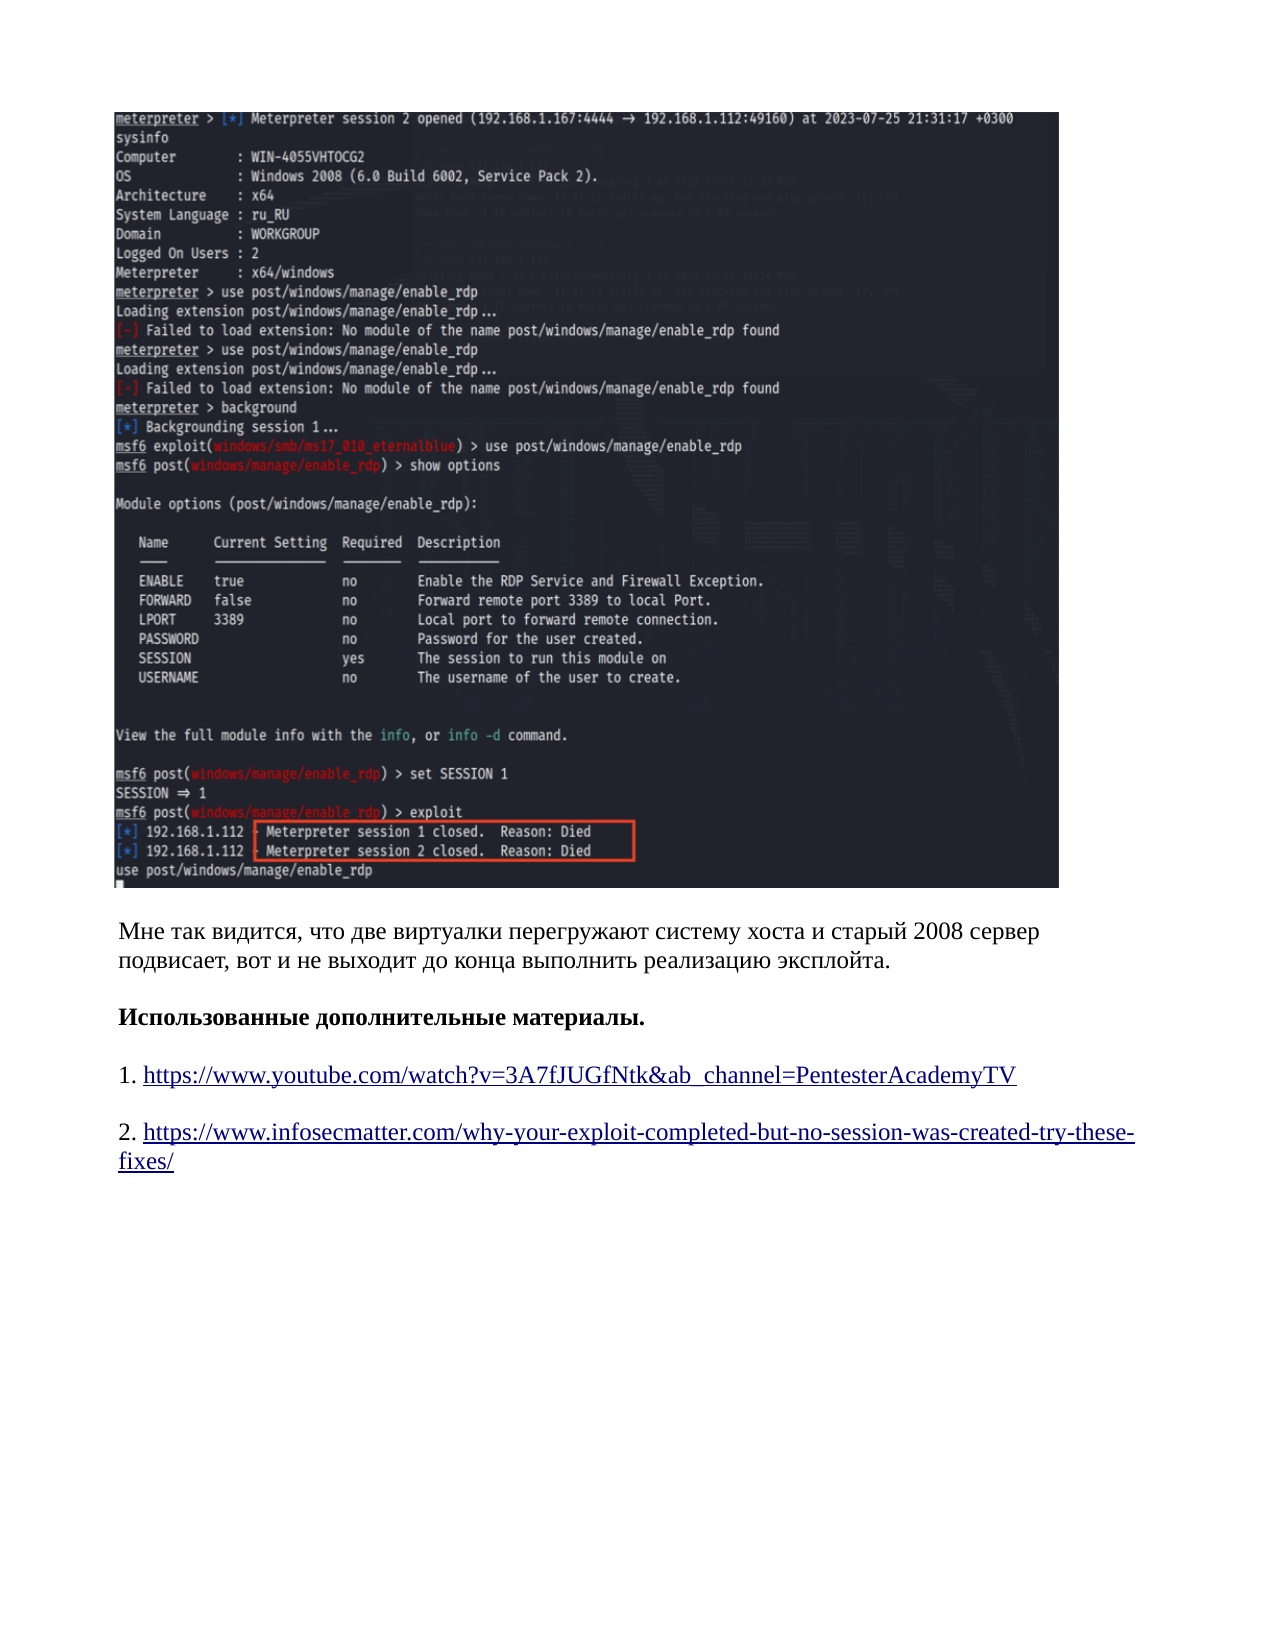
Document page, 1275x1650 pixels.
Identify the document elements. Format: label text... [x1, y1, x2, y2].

text 2. https://www.infosecmatter.com/why-your-exploit-completed-but-no-session-was-created-try-these-fixes/ [118, 1117, 1157, 1175]
text Мне так видится, что две виртуалки перегружают систему хоста и старый 2008 сервер подвисает, вот и не выходит до конца выполнить реализацию эксплойта. [118, 916, 1157, 974]
text 1. https://www.youtube.com/watch?v=3A7fJUGfNtk&ab_channel=PentesterAcademyTV [118, 1060, 1157, 1089]
text Использованные дополнительные материалы. [118, 1002, 1157, 1031]
picture [114, 111, 1059, 888]
